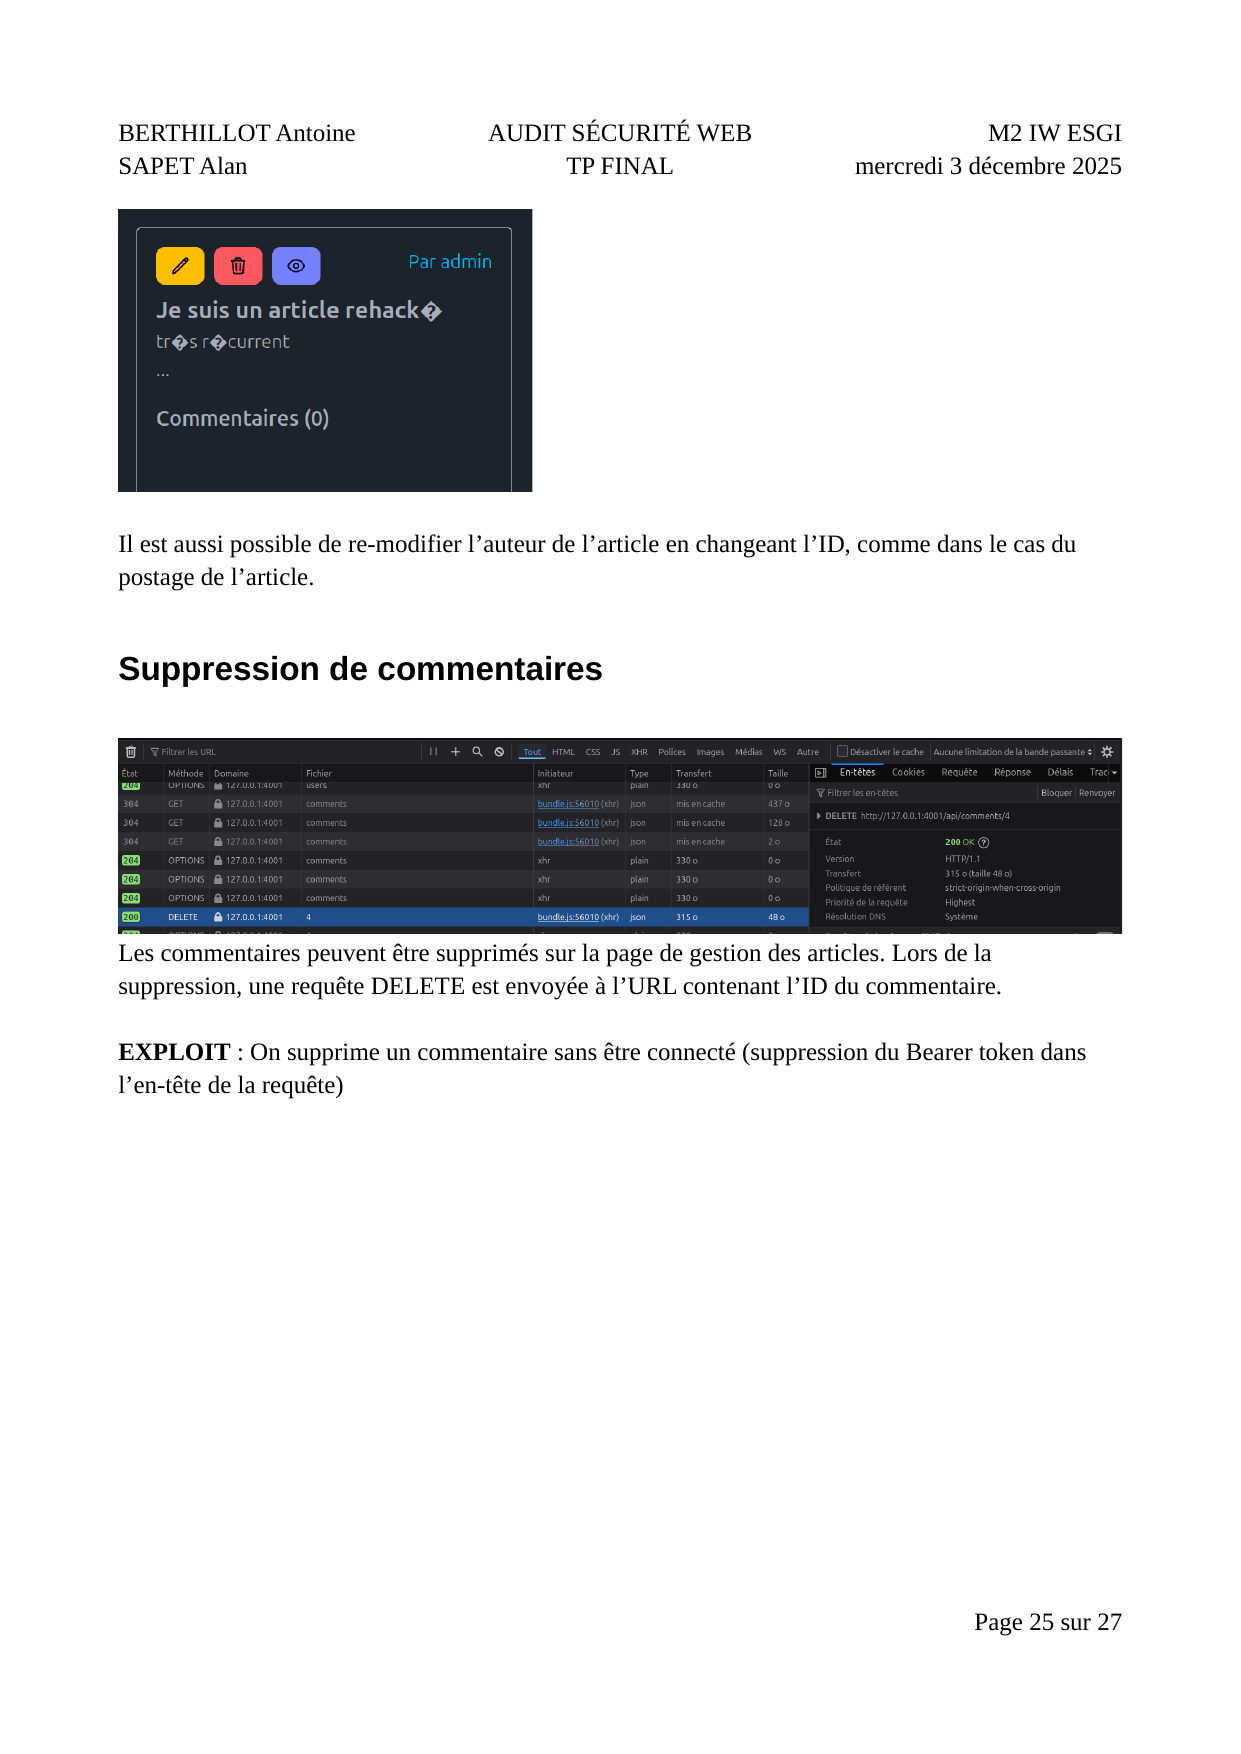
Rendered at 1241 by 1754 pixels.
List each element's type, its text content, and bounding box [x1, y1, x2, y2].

picture [118, 738, 1123, 934]
text Les commentaires peuvent être supprimés sur la page de gestion des articles. Lors de la suppression, une requête DELETE est envoyée à l’URL contenant l’ID du commentaire. [118, 938, 1122, 1000]
picture [118, 209, 533, 492]
text EXPLOIT : On supprime un commentaire sans être connecté (suppression du Bearer token dans l’en-tête de la requête) [118, 1037, 1122, 1099]
text Il est aussi possible de re-modifier l’auteur de l’article en changeant l’ID, comme dans le cas du postage de l’article. [118, 529, 1122, 591]
subtitle Suppression de commentaires [118, 649, 1122, 687]
